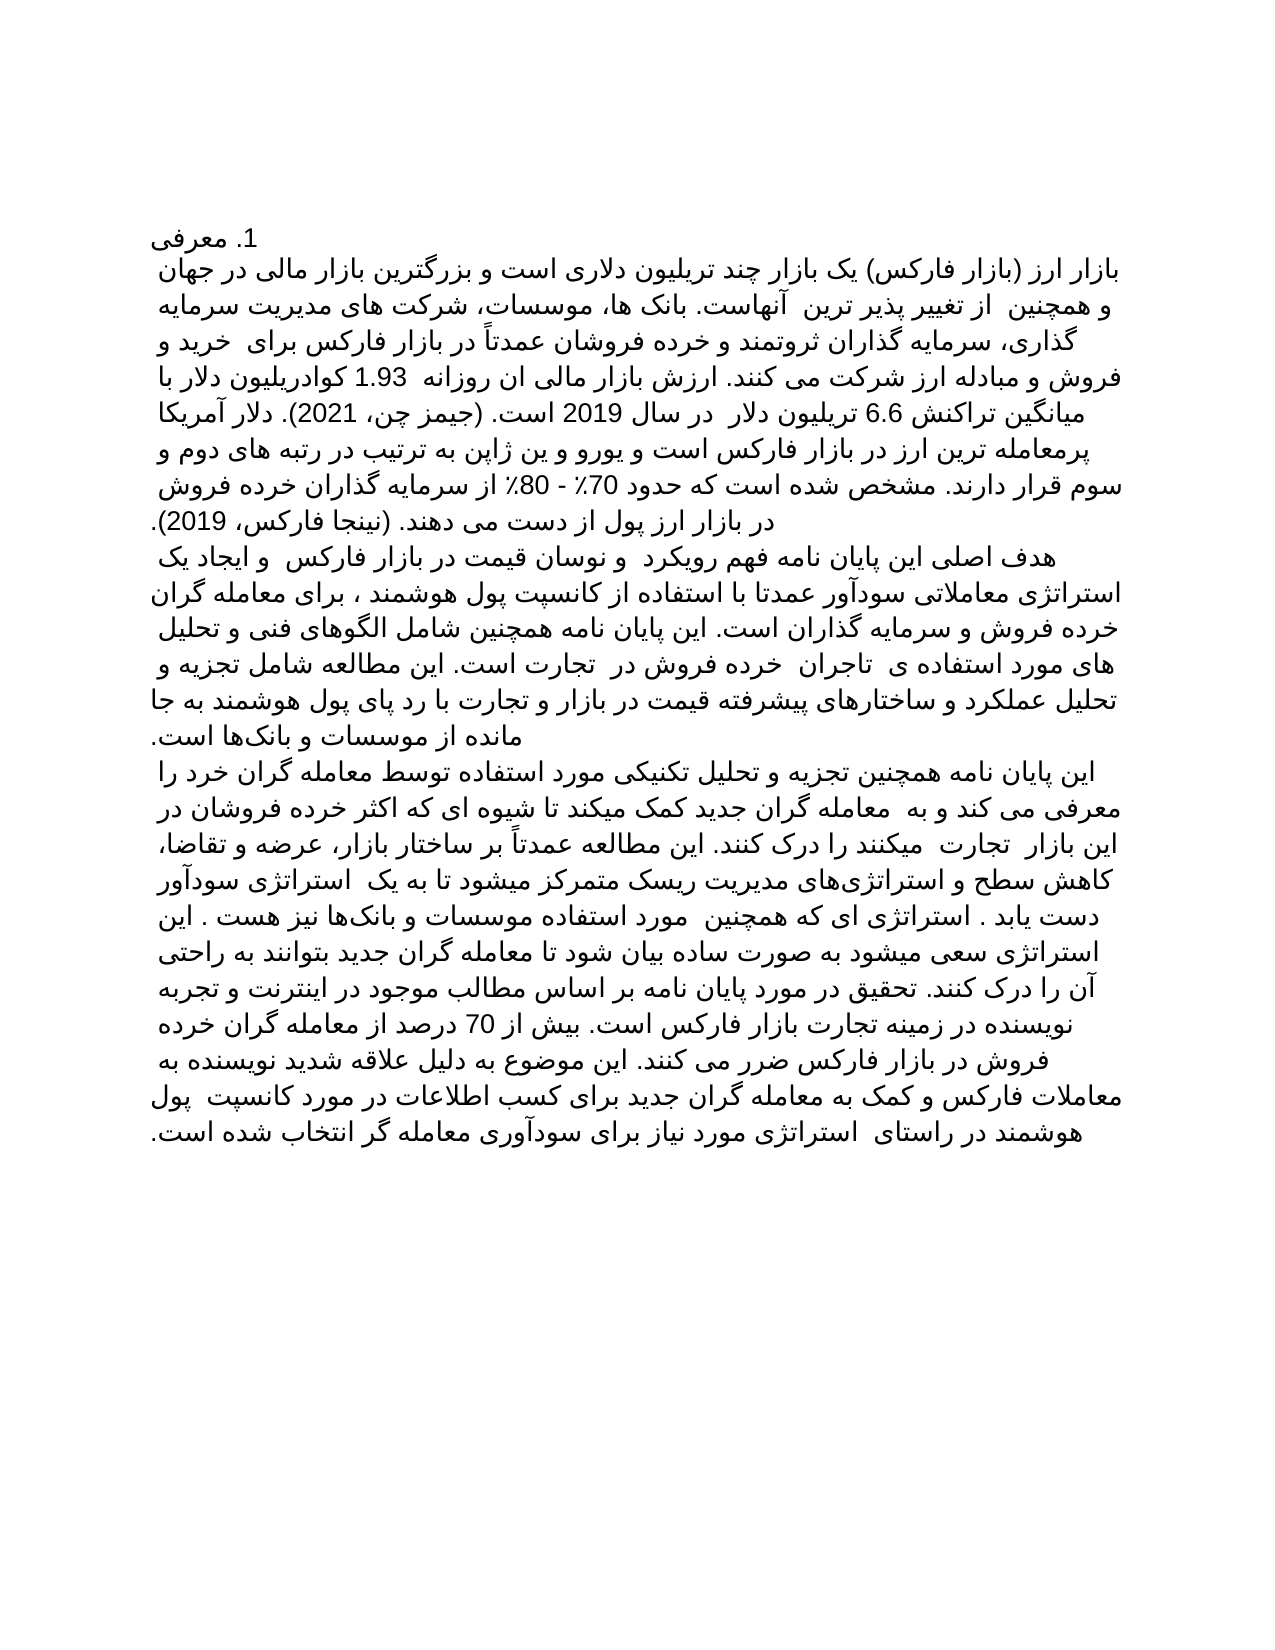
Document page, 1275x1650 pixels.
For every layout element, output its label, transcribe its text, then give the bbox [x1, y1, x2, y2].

text این پایان نامه همچنین تجزیه و تحلیل تکنیکی مورد استفاده توسط معامله گران خرد را معرفی می کند و به معامله گران جدید کمک میکند تا شیوه ای که اکثر خرده فروشان در این بازار تجارت میکنند را درک کنند. این مطالعه عمدتاً بر ساختار بازار، عرضه و تقاضا، کاهش سطح و استراتژی‌های مدیریت ریسک متمرکز میشود تا به یک استراتژی سودآور دست یابد . استراتژی ای که همچنین مورد استفاده موسسات و بانک‌ها نیز هست . این استراتژی سعی میشود به صورت ساده بیان شود تا معامله گران جدید بتوانند به راحتی آن را درک کنند. تحقیق در مورد پایان نامه بر اساس مطالب موجود در اینترنت و تجربه نویسنده در زمینه تجارت بازار فارکس است. بیش از 70 درصد از معامله گران خرده فروش در بازار فارکس ضرر می کنند. این موضوع به دلیل علاقه شدید نویسنده به معاملات فارکس و کمک به معامله گران جدید برای کسب اطلاعات در مورد کانسپت پول هوشمند در راستای استراتژی مورد نیاز برای سودآوری معامله گر انتخاب شده است. [150, 756, 1125, 1147]
title 1. معرفی [150, 222, 1125, 253]
text بازار ارز (بازار فارکس) یک بازار چند تریلیون دلاری است و بزرگترین بازار مالی در جهان و همچنین از تغییر پذیر ترین آنهاست. بانک ها، موسسات، شرکت های مدیریت سرمایه گذاری، سرمایه گذاران ثروتمند و خرده فروشان عمدتاً در بازار فارکس برای خرید و فروش و مبادله ارز شرکت می کنند. ارزش بازار مالی ان روزانه 1.93 کوادریلیون دلار با میانگین تراکنش 6.6 تریلیون دلار در سال 2019 است. (جیمز چن، 2021). دلار آمریکا پرمعامله ترین ارز در بازار فارکس است و یورو و ین ژاپن به ترتیب در رتبه های دوم و سوم قرار دارند. مشخص شده است که حدود 70٪ - 80٪ از سرمایه گذاران خرده فروش در بازار ارز پول از دست می دهند. (نینجا فارکس، 2019). [150, 253, 1125, 536]
text هدف اصلی این پایان نامه فهم رویکرد و نوسان قیمت در بازار فارکس و ایجاد یک استراتژی معاملاتی سودآور عمدتا با استفاده از کانسپت پول هوشمند ، برای معامله گران خرده فروش و سرمایه گذاران است. این پایان نامه همچنین شامل الگوهای فنی و تحلیل های مورد استفاده ی تاجران خرده فروش در تجارت است. این مطالعه شامل تجزیه و تحلیل عملکرد و ساختارهای پیشرفته قیمت در بازار و تجارت با رد پای پول هوشمند به جا مانده از موسسات و بانک‌ها است. [150, 541, 1125, 752]
